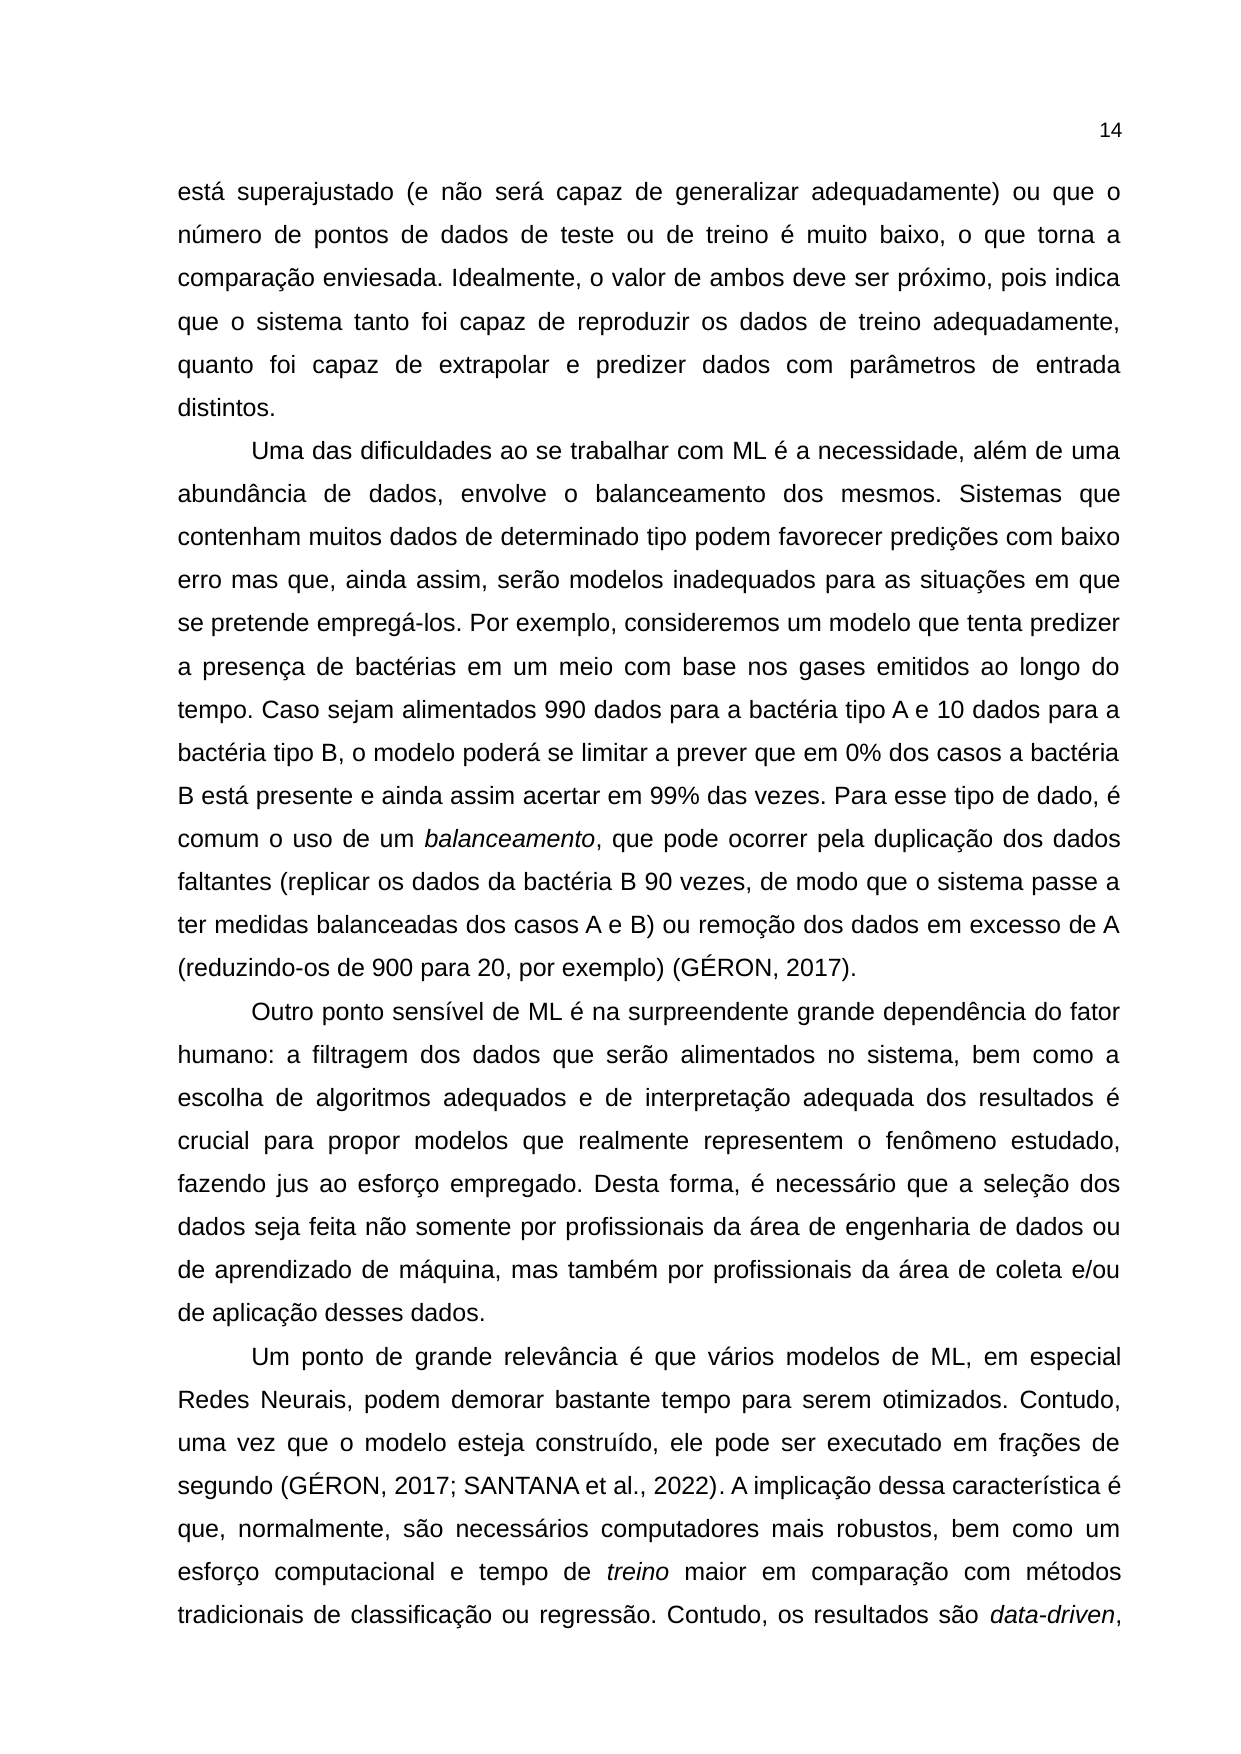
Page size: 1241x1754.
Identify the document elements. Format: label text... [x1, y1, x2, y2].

text Outro ponto sensível de ML é na surpreendente grande dependência do fator humano: a filtragem dos dados que serão alimentados no sistema, bem como a escolha de algoritmos adequados e de interpretação adequada dos resultados é crucial para propor modelos que realmente representem o fenômeno estudado, fazendo jus ao esforço empregado. Desta forma, é necessário que a seleção dos dados seja feita não somente por profissionais da área de engenharia de dados ou de aprendizado de máquina, mas também por profissionais da área de coleta e/ou de aplicação desses dados. [177, 996, 1122, 1327]
text Um ponto de grande relevância é que vários modelos de ML, em especial Redes Neurais, podem demorar bastante tempo para serem otimizados. Contudo, uma vez que o modelo esteja construído, ele pode ser executado em frações de segundo (GÉRON, 2017; SANTANA et al., 2022). A implicação dessa característica é que, normalmente, são necessários computadores mais robustos, bem como um esforço computacional e tempo de treino maior em comparação com métodos tradicionais de classificação ou regressão. Contudo, os resultados são data-driven, [177, 1341, 1122, 1629]
text está superajustado (e não será capaz de generalizar adequadamente) ou que o número de pontos de dados de teste ou de treino é muito baixo, o que torna a comparação enviesada. Idealmente, o valor de ambos deve ser próximo, pois indica que o sistema tanto foi capaz de reproduzir os dados de treino adequadamente, quanto foi capaz de extrapolar e predizer dados com parâmetros de entrada distintos. [177, 177, 1122, 421]
text Uma das dificuldades ao se trabalhar com ML é a necessidade, além de uma abundância de dados, envolve o balanceamento dos mesmos. Sistemas que contenham muitos dados de determinado tipo podem favorecer predições com baixo erro mas que, ainda assim, serão modelos inadequados para as situações em que se pretende empregá-los. Por exemplo, consideremos um modelo que tenta predizer a presença de bactérias em um meio com base nos gases emitidos ao longo do tempo. Caso sejam alimentados 990 dados para a bactéria tipo A e 10 dados para a bactéria tipo B, o modelo poderá se limitar a prever que em 0% dos casos a bactéria B está presente e ainda assim acertar em 99% das vezes. Para esse tipo de dado, é comum o uso de um balanceamento, que pode ocorrer pela duplicação dos dados faltantes (replicar os dados da bactéria B 90 vezes, de modo que o sistema passe a ter medidas balanceadas dos casos A e B) ou remoção dos dados em excesso de A (reduzindo-os de 900 para 20, por exemplo) (GÉRON, 2017). [177, 436, 1122, 982]
